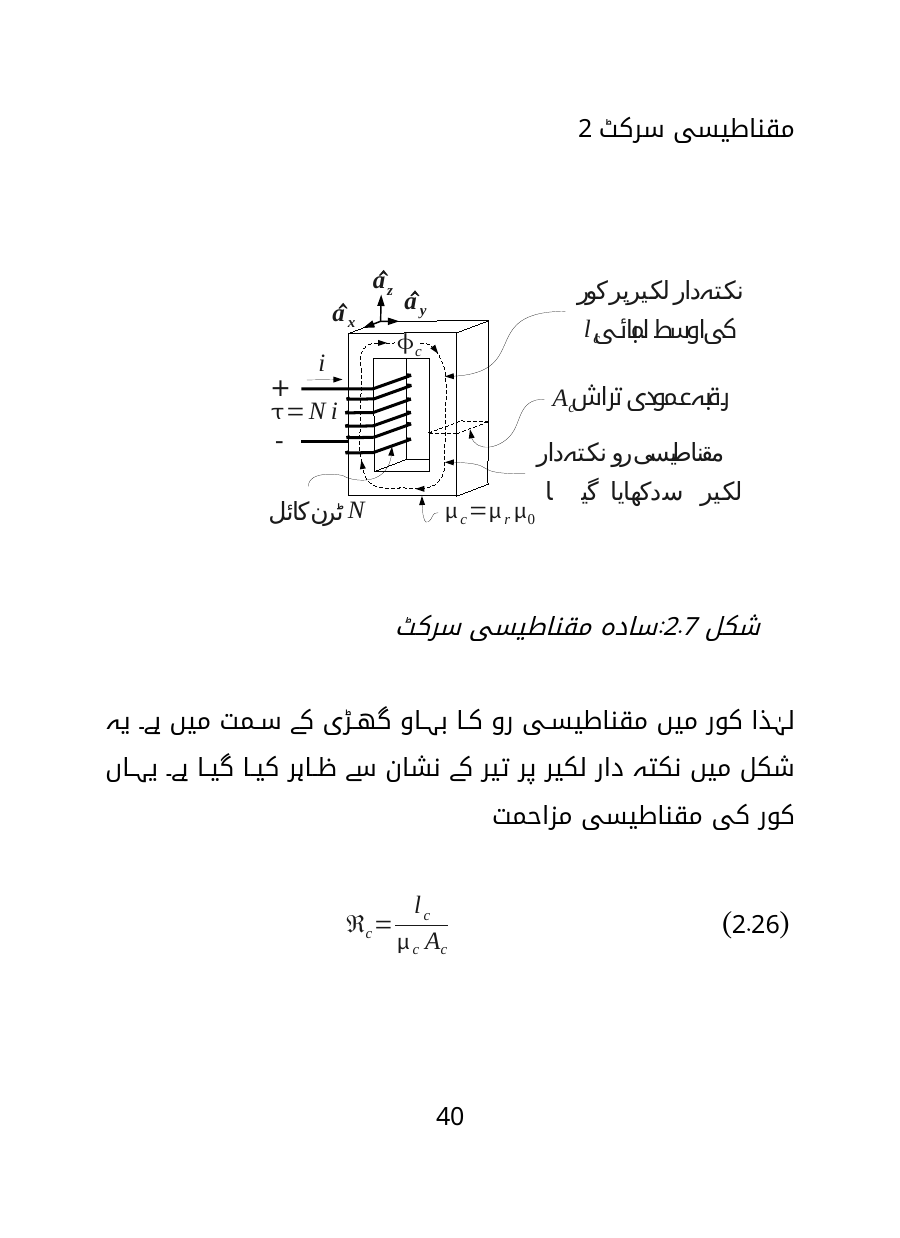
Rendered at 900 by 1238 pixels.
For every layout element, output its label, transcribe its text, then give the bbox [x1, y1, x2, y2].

table_header (2.26) [681, 886, 795, 976]
text شکل 2.7:سادہ مقناطیسی سرکٹ [140, 195, 759, 651]
text لہٰذا کور میں مقناطیسی رو کا بہاو گھڑی کے سمت میں ہے۔ یہ شکل میں نکتہ دار لکیر پر تیر کے نشان سے ظاہر کیا گیا ہے۔ یہاں کور کی مقناطیسی مزاحمت [105, 697, 795, 839]
table_header [105, 886, 681, 976]
